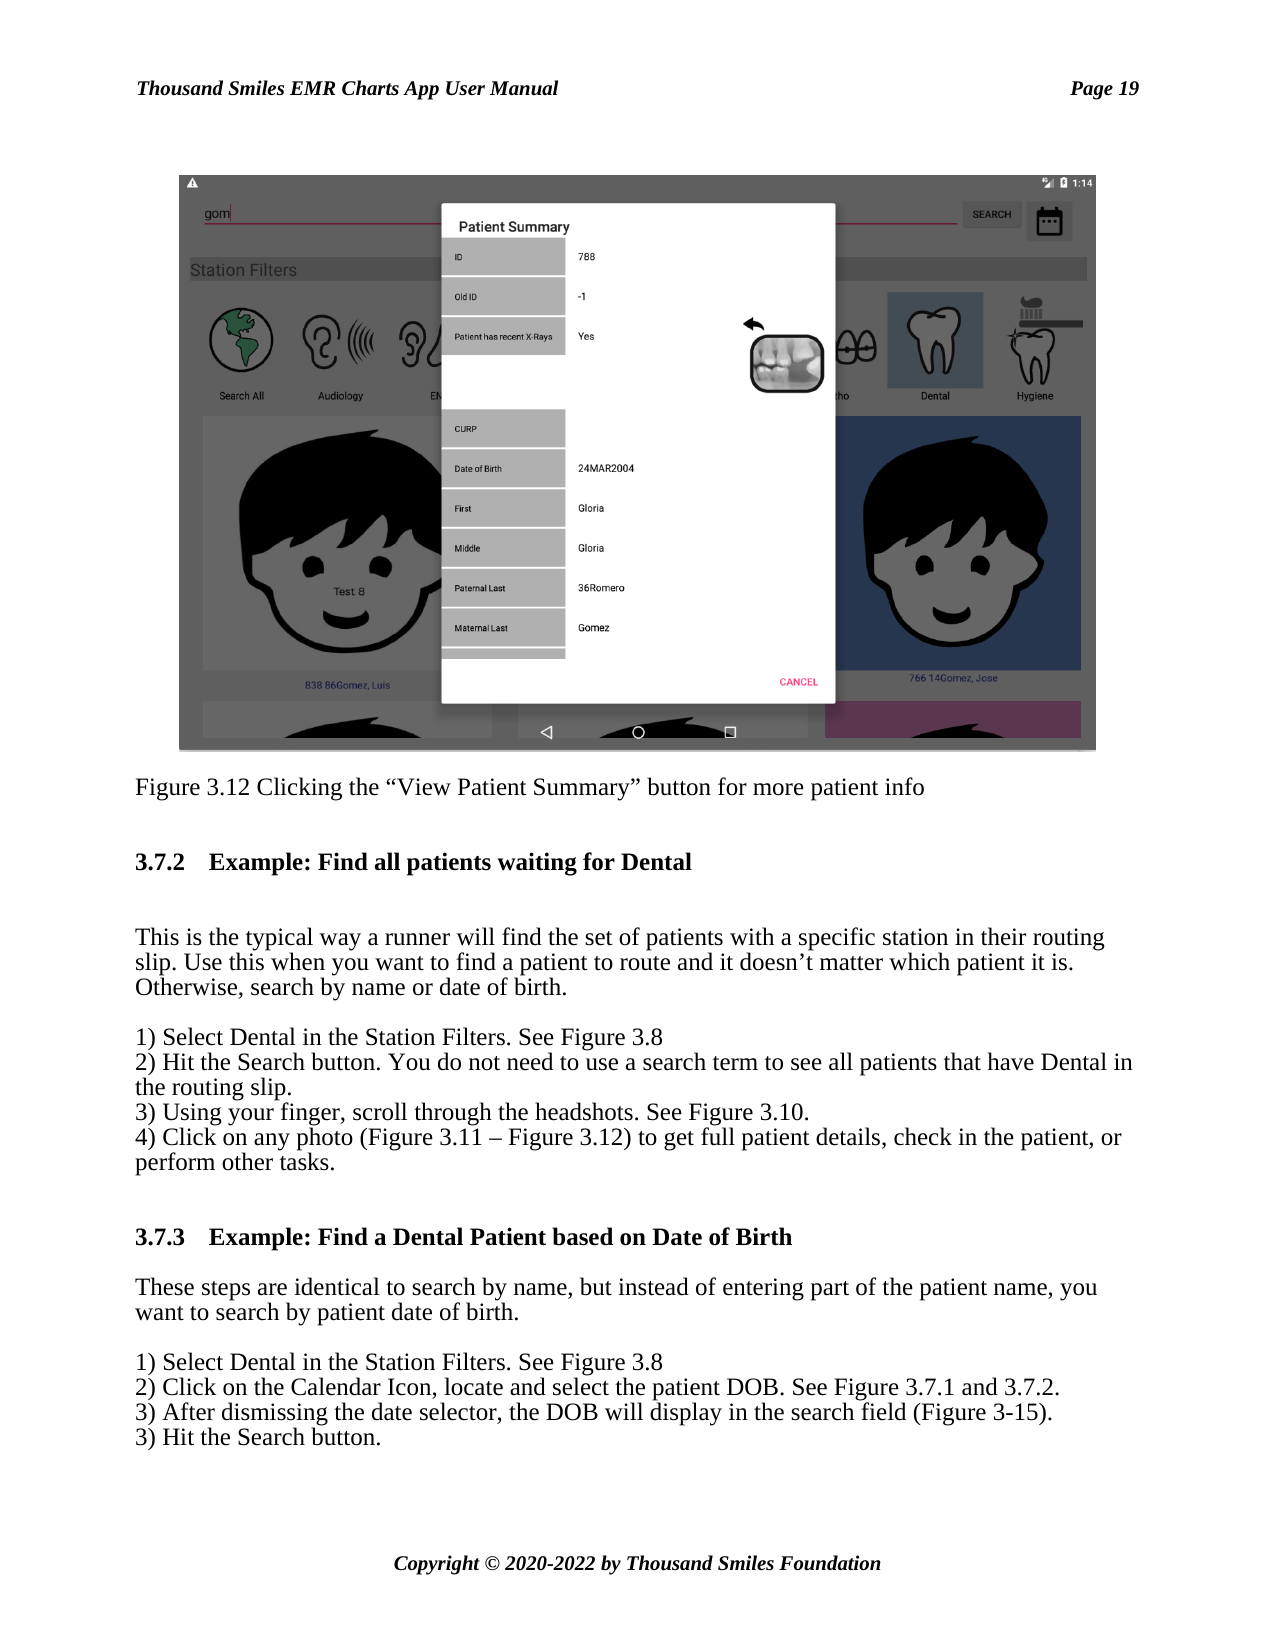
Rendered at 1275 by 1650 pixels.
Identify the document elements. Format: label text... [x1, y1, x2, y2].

text 3) Using your finger, scroll through the headshots. See Figure 3.10. [135, 1100, 1140, 1125]
picture [179, 175, 1096, 752]
text This is the typical way a runner will find the set of patients with a specific station in their routing slip. Use this when you want to find a patient to route and it doesn’t matter which patient it is. Otherwise, search by name or date of birth. [135, 925, 1140, 1000]
subtitle Example: Find a Dental Patient based on Date of Birth [135, 1225, 1140, 1250]
subtitle Example: Find all patients waiting for Dental [135, 850, 1140, 875]
text 3) After dismissing the date selector, the DOB will display in the search field (Figure 3-15). [135, 1400, 1140, 1425]
text Figure 3.12 Clicking the “View Patient Summary” button for more patient info [135, 775, 1140, 800]
text 1) Select Dental in the Station Filters. See Figure 3.8 [135, 1350, 1140, 1375]
text These steps are identical to search by name, but instead of entering part of the patient name, you want to search by patient date of birth. [135, 1275, 1140, 1325]
text 2) Click on the Calendar Icon, locate and select the patient DOB. See Figure 3.7.1 and 3.7.2. [135, 1375, 1140, 1400]
text 4) Click on any photo (Figure 3.11 – Figure 3.12) to get full patient details, check in the patient, or perform other tasks. [135, 1125, 1140, 1175]
text 2) Hit the Search button. You do not need to use a search term to see all patients that have Dental in the routing slip. [135, 1050, 1140, 1100]
text 3) Hit the Search button. [135, 1425, 1140, 1450]
text 1) Select Dental in the Station Filters. See Figure 3.8 [135, 1025, 1140, 1050]
